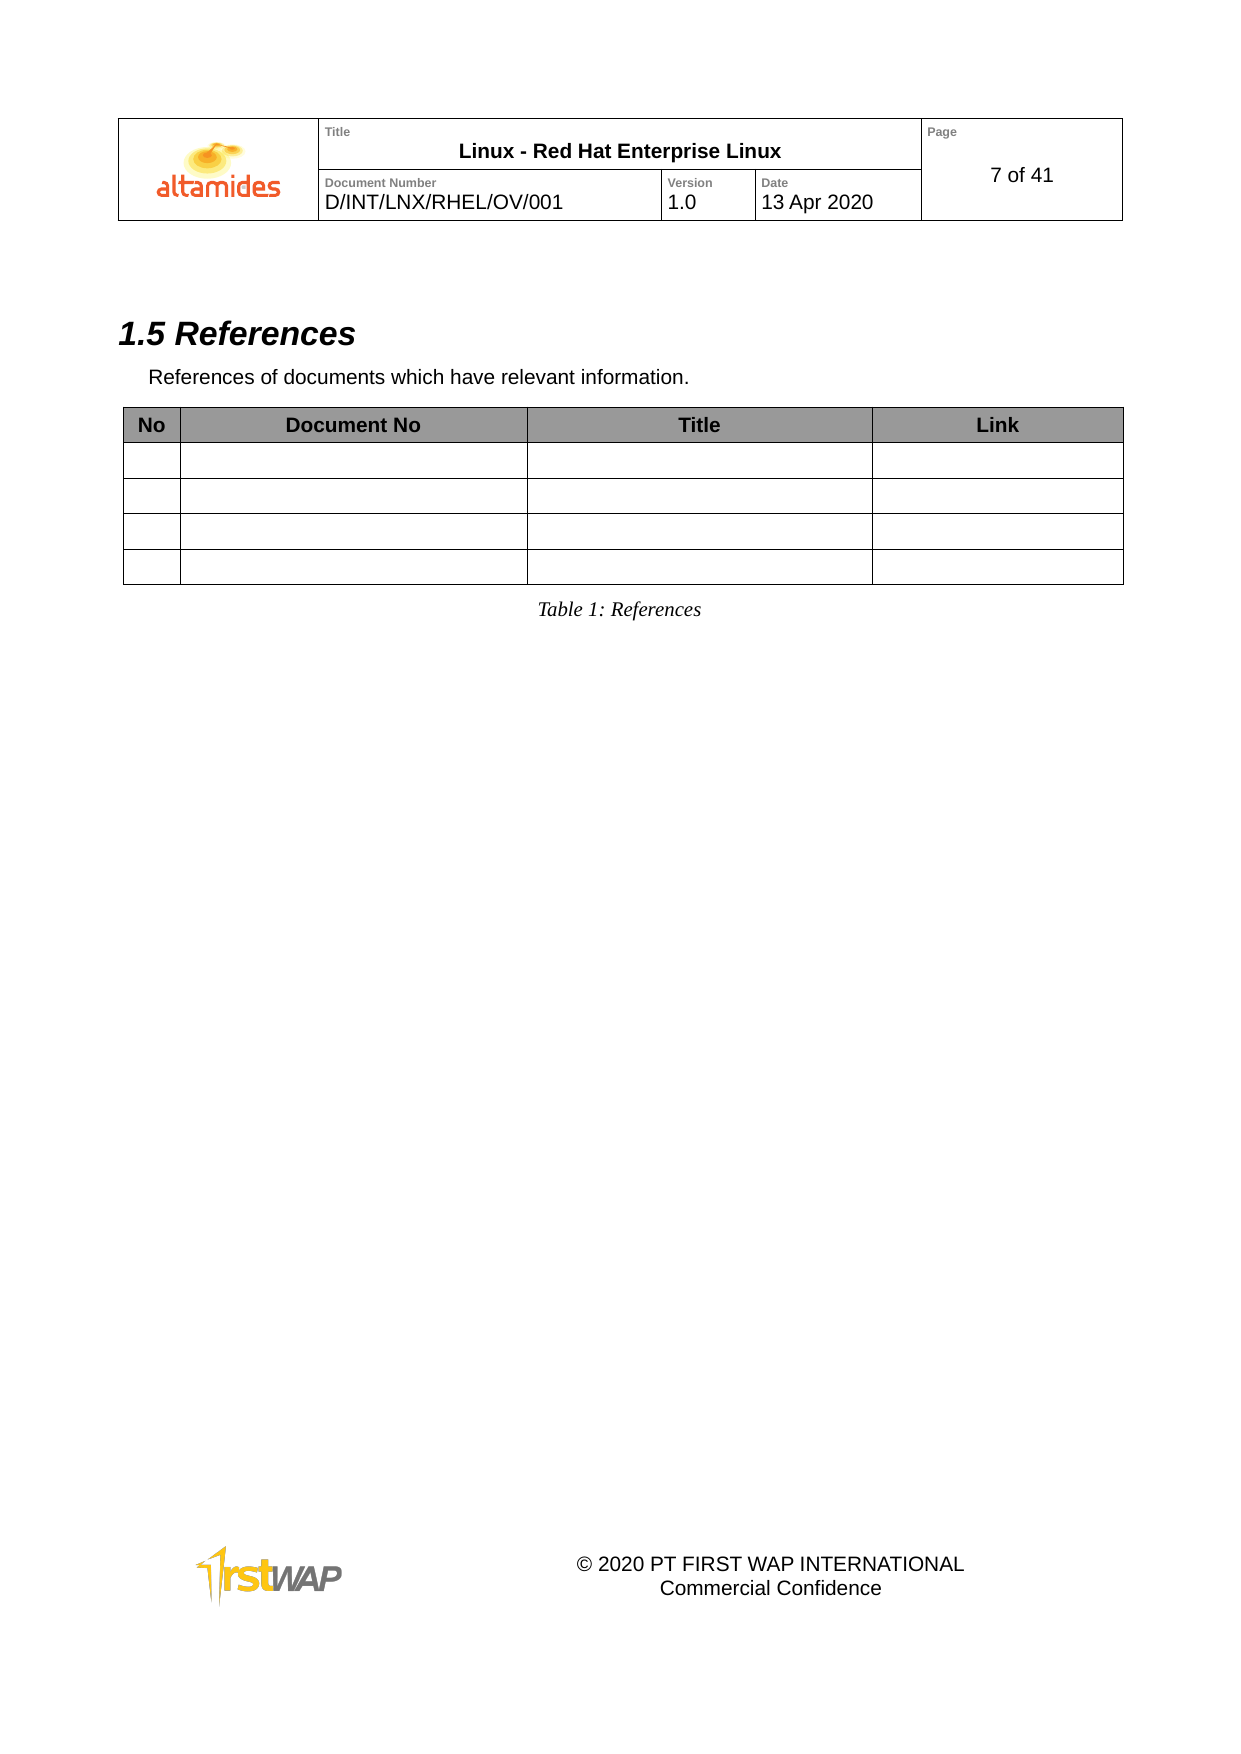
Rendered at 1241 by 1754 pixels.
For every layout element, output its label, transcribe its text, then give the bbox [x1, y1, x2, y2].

table_cell [873, 550, 1123, 584]
table_cell [124, 479, 180, 513]
table_cell [124, 443, 180, 478]
table_cell [124, 550, 180, 584]
table_cell [873, 443, 1123, 478]
table_header Document No [181, 408, 527, 442]
table_cell [873, 479, 1123, 513]
table_cell [528, 550, 872, 584]
table_cell [124, 514, 180, 549]
table_cell [528, 514, 872, 549]
table_header Link [873, 408, 1123, 442]
subtitle References [118, 313, 1122, 352]
table_header Title [528, 408, 872, 442]
table_cell [528, 443, 872, 478]
table_cell [873, 514, 1123, 549]
table_header No [124, 408, 180, 442]
table_cell [181, 550, 527, 584]
table_cell [528, 479, 872, 513]
table_cell [181, 443, 527, 478]
text Table 1: References [118, 597, 1122, 621]
table_cell [181, 514, 527, 549]
picture [195, 1546, 342, 1607]
table_cell [181, 479, 527, 513]
text References of documents which have relevant information. [118, 364, 1122, 388]
